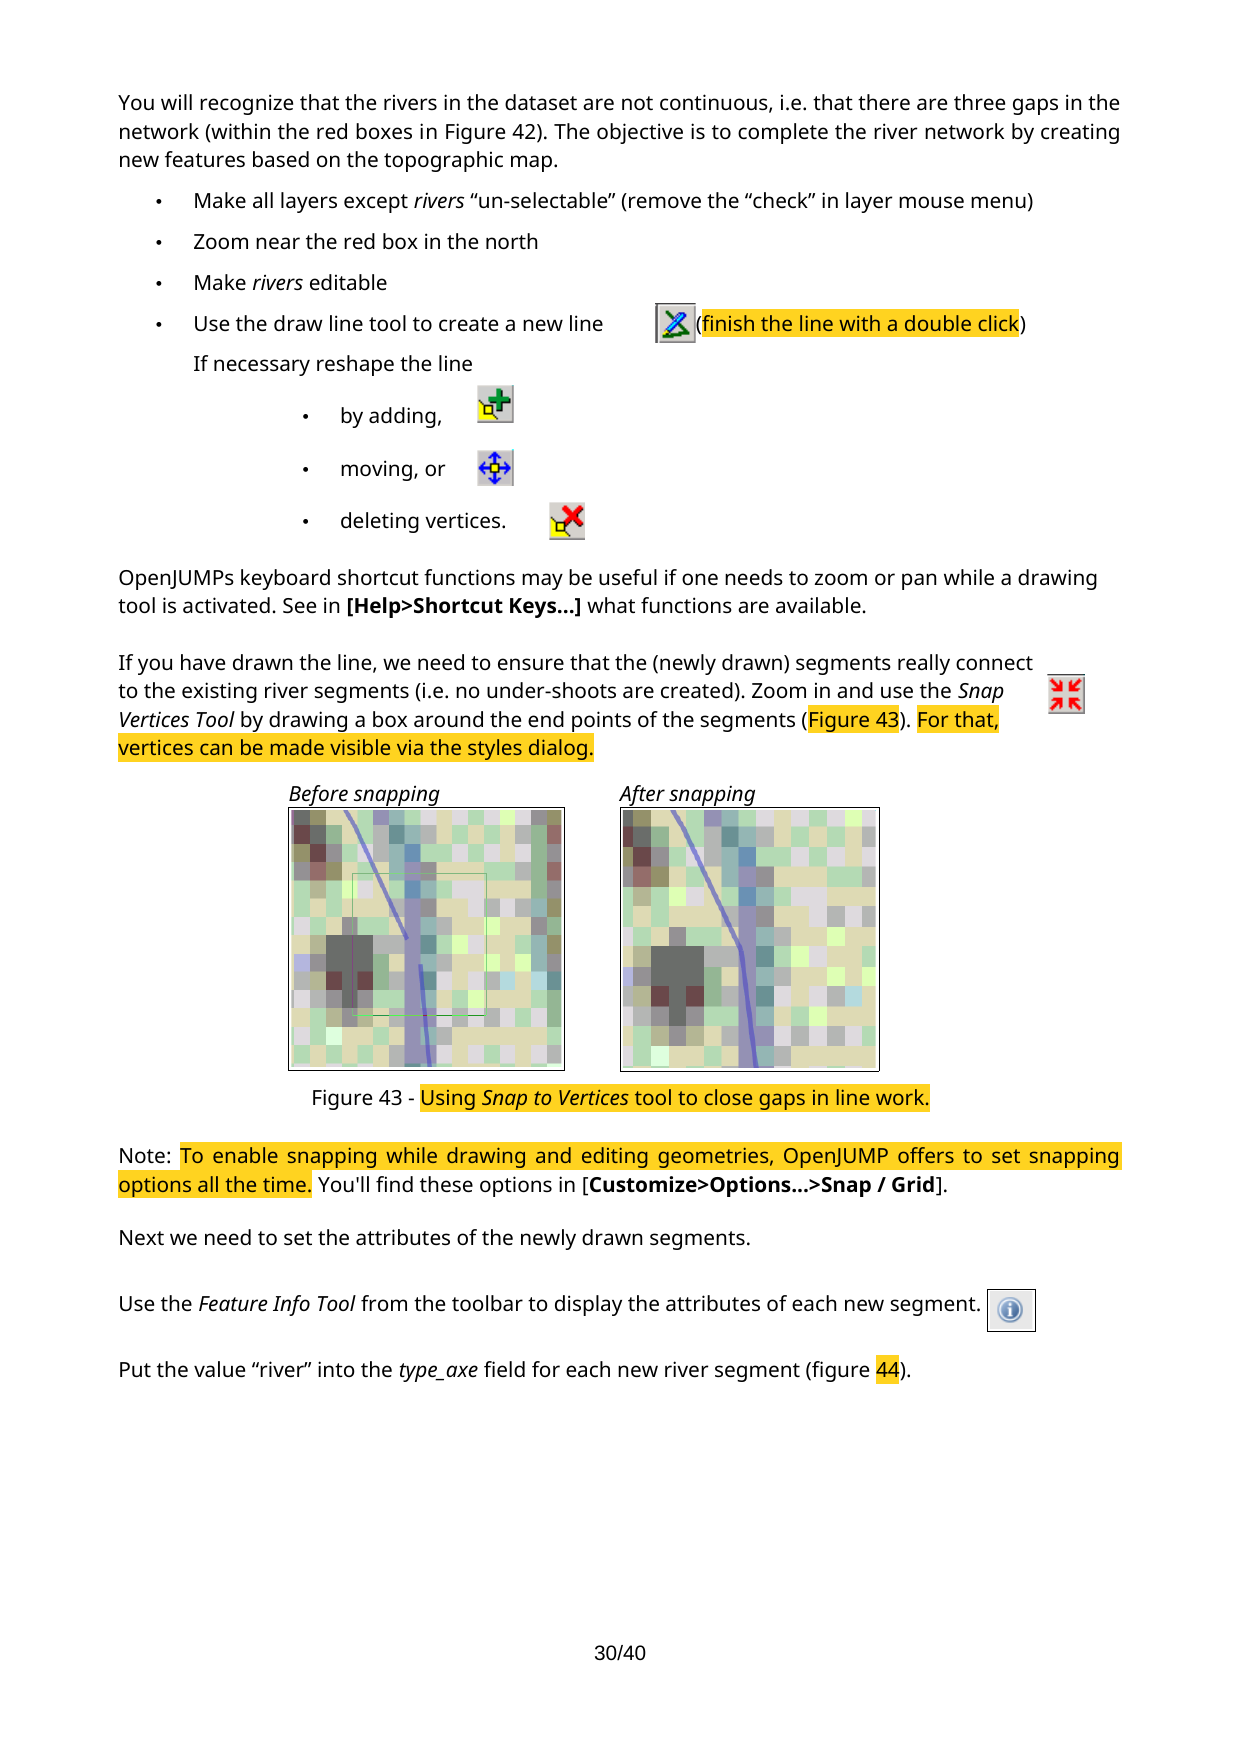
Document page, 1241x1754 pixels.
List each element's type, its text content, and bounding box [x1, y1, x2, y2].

text [1036, 1289, 1122, 1318]
text Put the value “river” into the type_axe field for each new river segment (figure 44). [118, 1355, 1122, 1384]
list If necessary reshape the line [156, 349, 1122, 378]
table_header After snapping [620, 779, 938, 1071]
picture [622, 810, 876, 1068]
list Make rivers editable [156, 268, 1122, 296]
text Use the Feature Info Tool from the toolbar to display the attributes of each new segment. [118, 1288, 1035, 1318]
list Use the draw line tool to create a new line [156, 309, 655, 337]
picture [548, 501, 585, 540]
picture [655, 303, 696, 343]
table_header [938, 779, 1123, 1071]
list [514, 454, 1122, 482]
text Next we need to set the attributes of the newly drawn segments. [118, 1223, 1122, 1252]
list Make all layers except rivers “un-selectable” (remove the “check” in layer mouse menu) [156, 186, 1122, 215]
picture [476, 385, 514, 423]
list Zoom near the red box in the north [156, 227, 1122, 256]
text OpenJUMPs keyboard shortcut functions may be useful if one needs to zoom or pan while a drawing tool is activated. See in [Help>Shortcut Keys...] what functions are available. [118, 563, 1122, 619]
picture [476, 449, 514, 486]
list (finish the line with a double click) [696, 309, 1122, 337]
picture [1047, 674, 1085, 714]
text Note: To enable snapping while drawing and editing geometries, OpenJUMP offers to set snapping options all the time. You'll find these options in [Customize>Options...>Snap / Grid]. [118, 1142, 1122, 1198]
list [585, 506, 1122, 534]
table_header Before snapping [288, 779, 620, 1071]
text You will recognize that the rivers in the dataset are not continuous, i.e. that there are three gaps in the network (within the red boxes in Figure 42). The objective is to complete the river network by creating new features based on the topographic map. [118, 88, 1122, 174]
table_cell Figure 43 - Using Snap to Vertices tool to close gaps in line work. [118, 1071, 1123, 1124]
list moving, or [302, 454, 476, 482]
picture [291, 810, 562, 1067]
list by adding, [302, 402, 1122, 430]
text If you have drawn the line, we need to ensure that the (newly drawn) segments really connect to the existing river segments (i.e. no under-shoots are created). Zoom in and use the Snap Vertices Tool by drawing a box around the end points of the segments (Figure 43). For that, vertices can be made visible via the styles dialog. [118, 648, 1122, 762]
table_header [118, 779, 288, 1071]
list deleting vertices. [302, 506, 548, 534]
picture [990, 1291, 1033, 1329]
